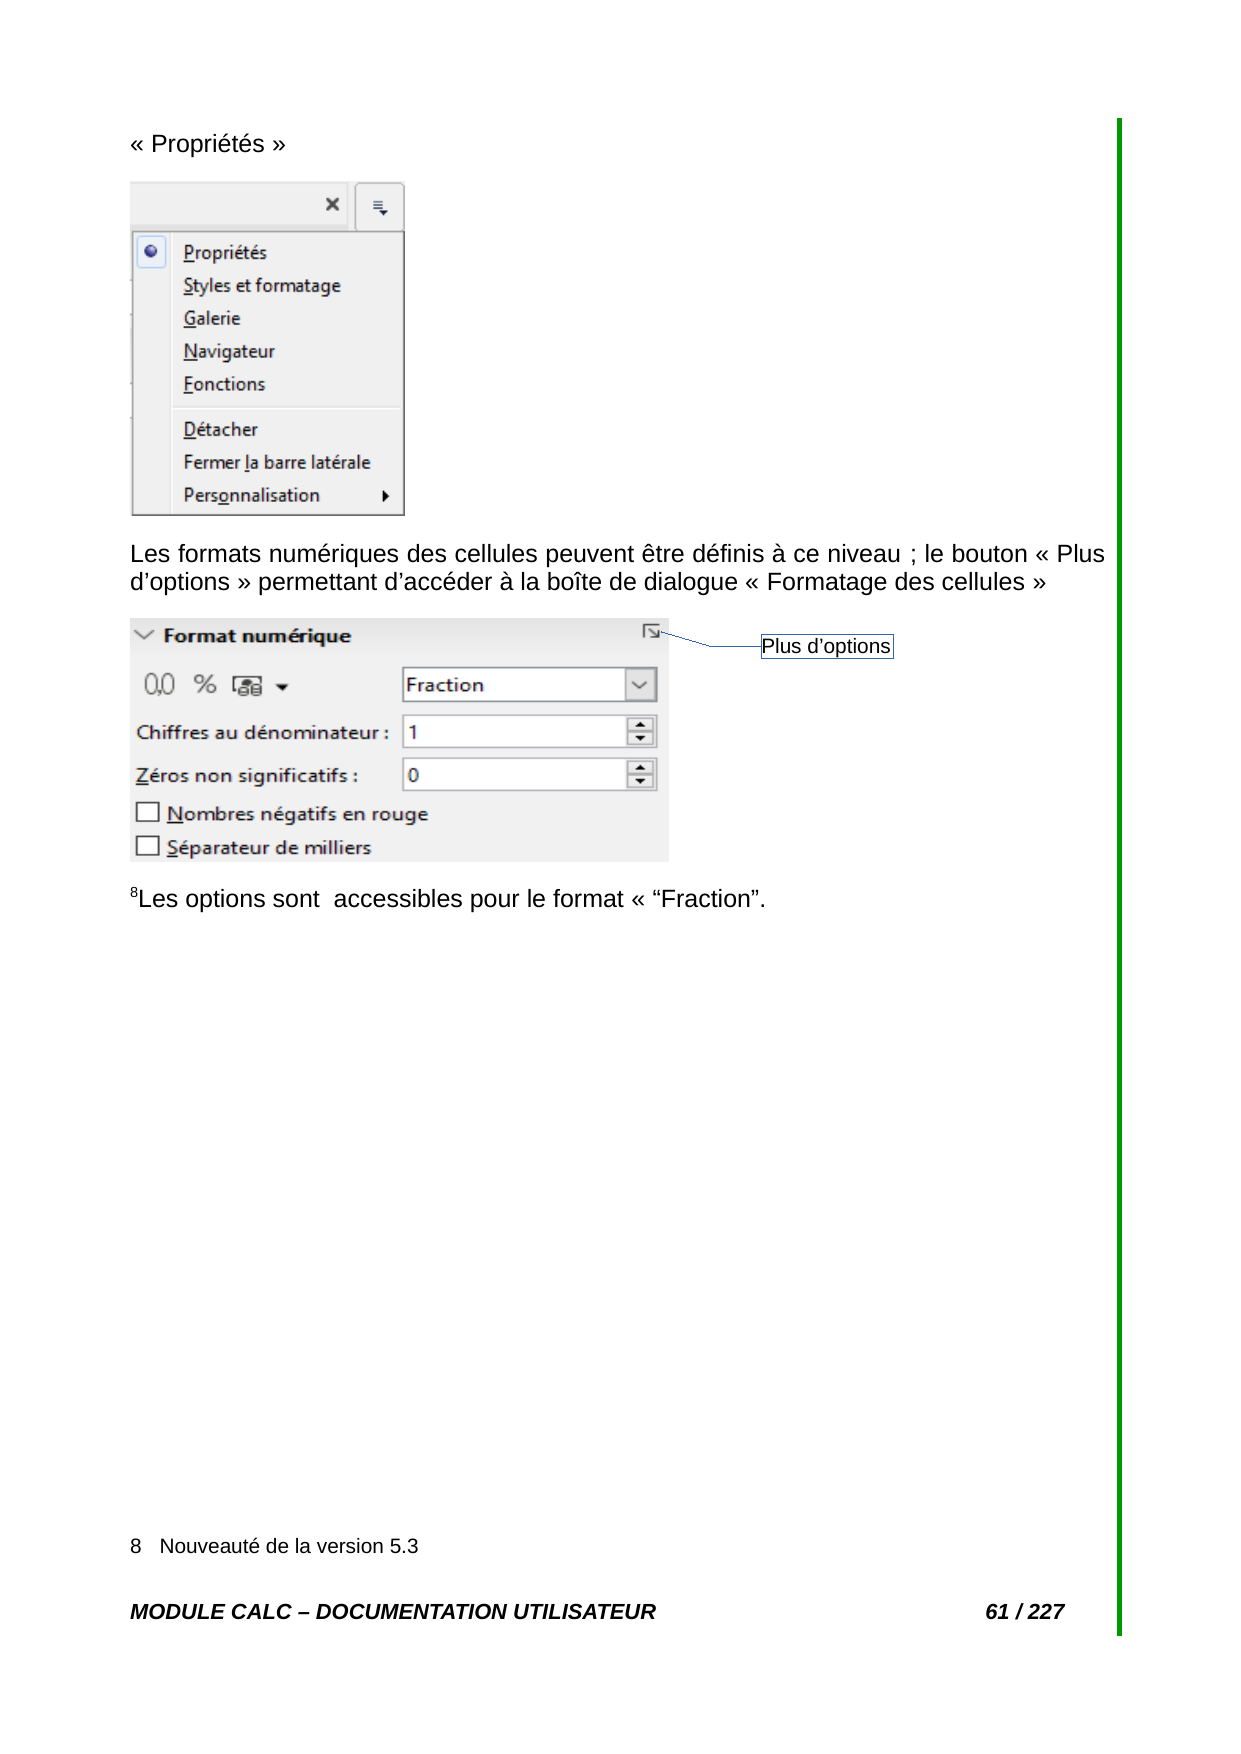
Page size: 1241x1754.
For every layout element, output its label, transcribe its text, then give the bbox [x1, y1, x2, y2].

picture [129, 181, 405, 516]
text Les options sont accessibles pour le format « “Fraction”. [130, 885, 1105, 913]
text Nouveauté de la version 5.3 [130, 1534, 1105, 1558]
text « Propriétés » [130, 130, 1105, 158]
text Les formats numériques des cellules peuvent être définis à ce niveau ; le bouton « Plus d’options » permettant d’accéder à la boîte de dialogue « Formatage des cellules » [130, 539, 1105, 595]
picture [129, 618, 669, 862]
